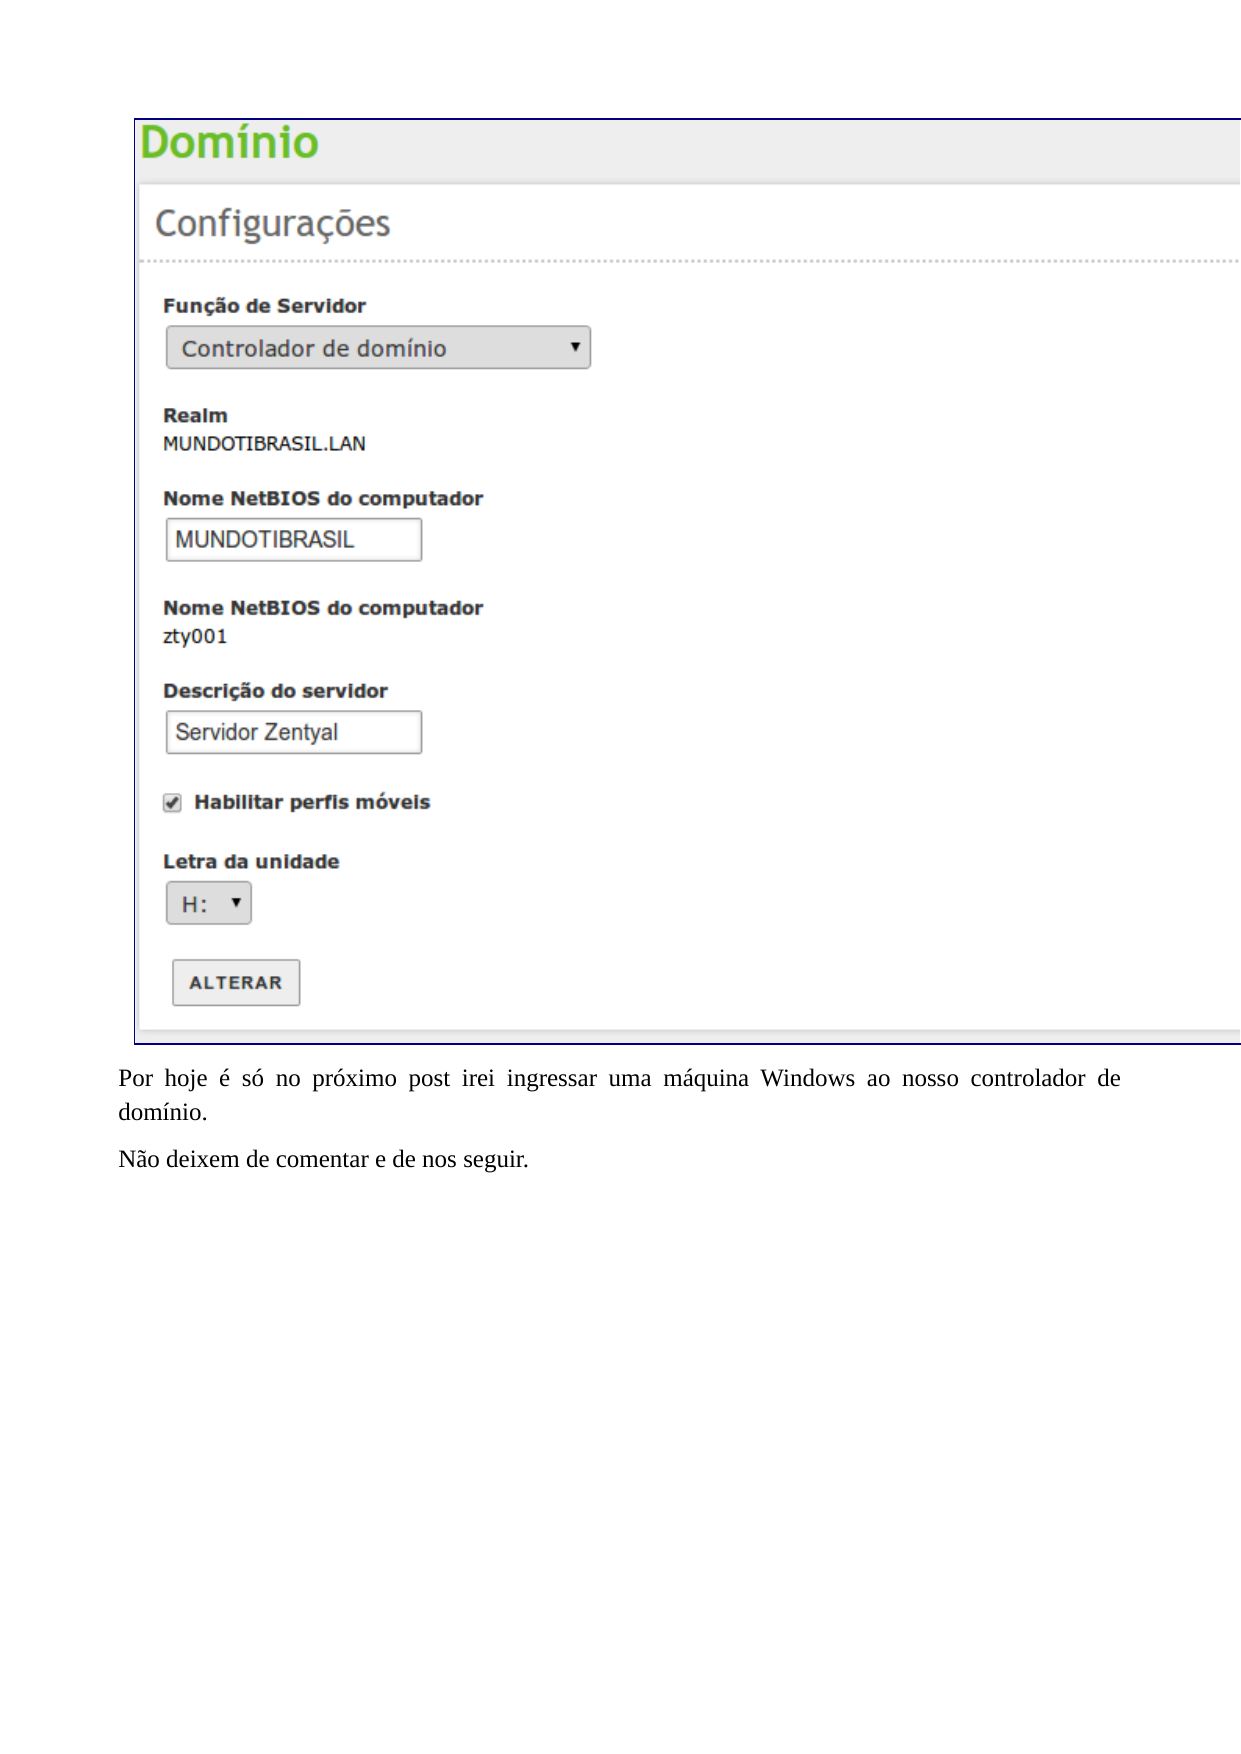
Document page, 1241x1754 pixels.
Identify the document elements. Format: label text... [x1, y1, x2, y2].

text Por hoje é só no próximo post irei ingressar uma máquina Windows ao nosso controlador de domínio. [118, 1063, 1122, 1125]
picture [135, 120, 1241, 1043]
text Não deixem de comentar e de nos seguir. [118, 1144, 1122, 1173]
